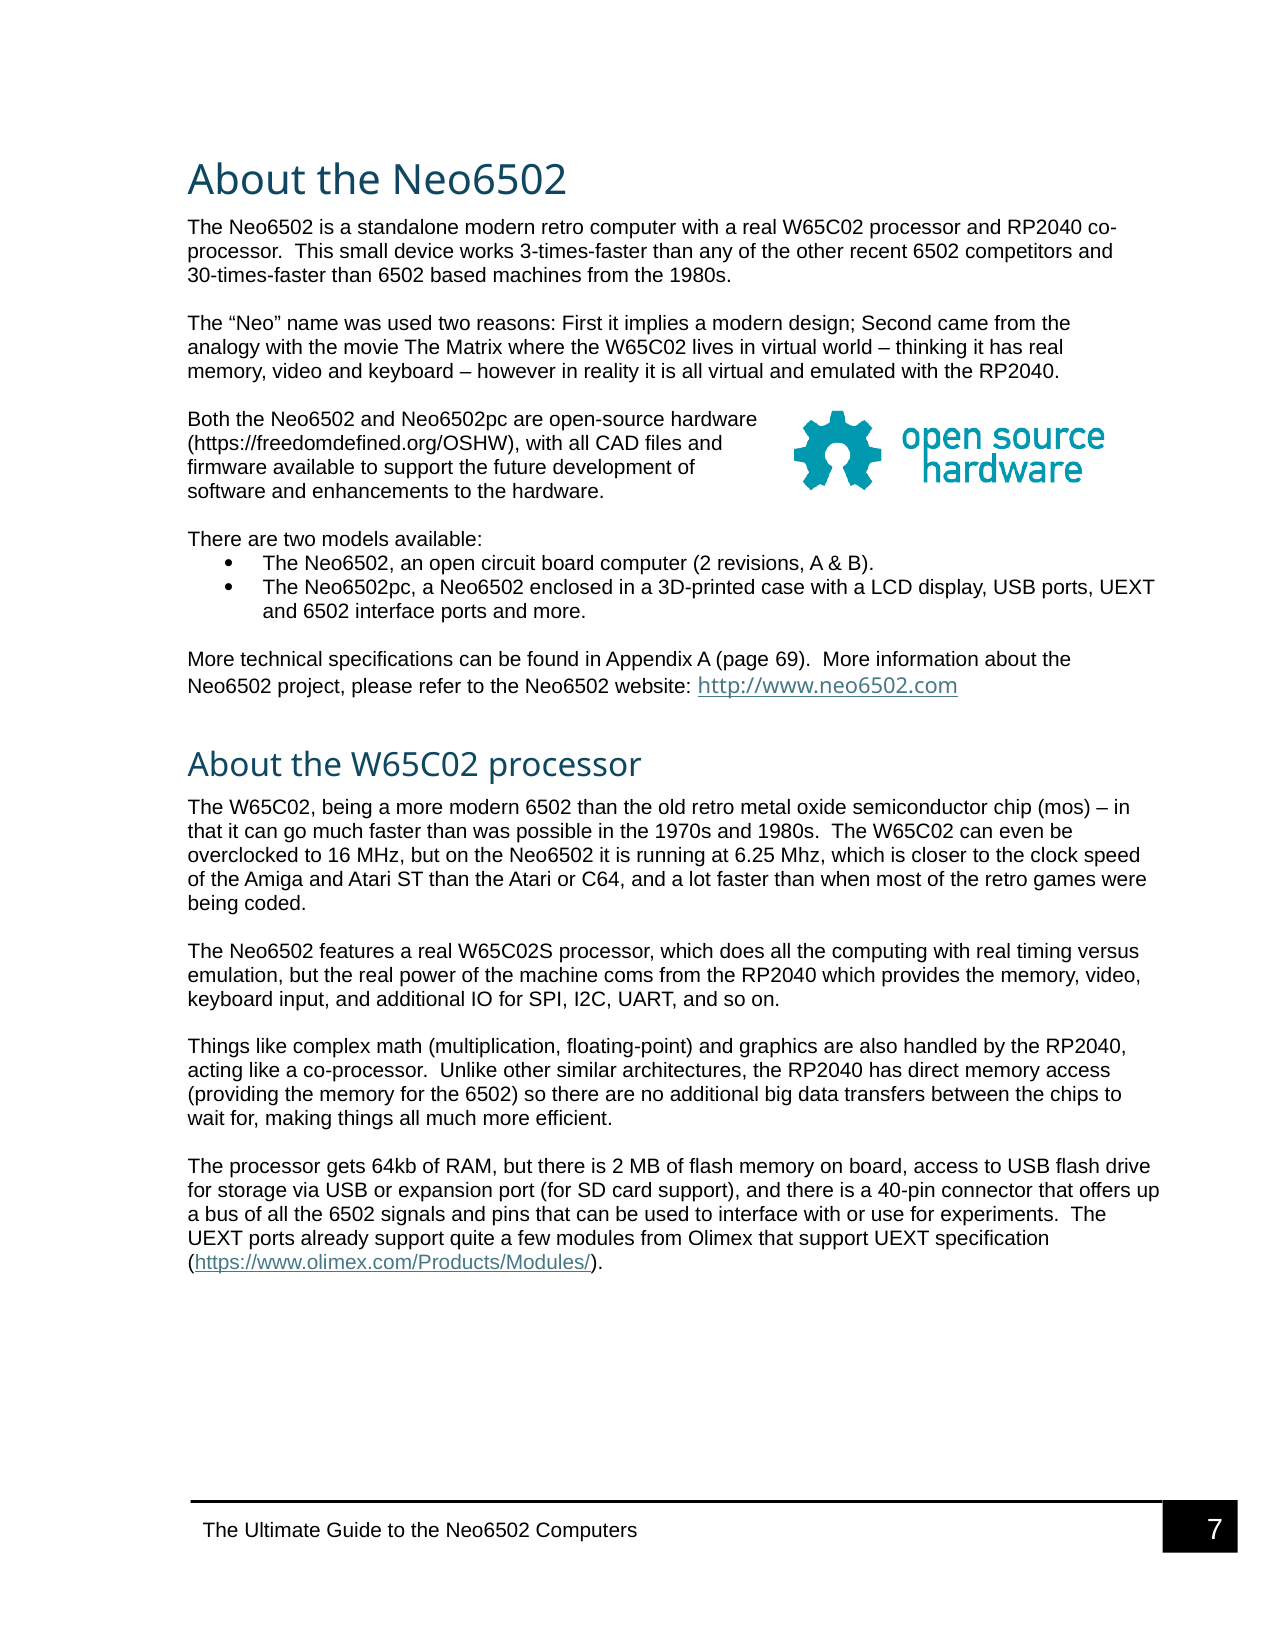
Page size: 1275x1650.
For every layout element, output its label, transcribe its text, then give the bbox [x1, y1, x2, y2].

list The Neo6502, an open circuit board computer (2 revisions, A & B). [225, 551, 1162, 574]
subtitle About the Neo6502 [187, 150, 1162, 207]
list The Neo6502pc, a Neo6502 enclosed in a 3D-printed case with a LCD display, USB ports, UEXT and 6502 interface ports and more. [225, 574, 1162, 623]
picture [789, 407, 1108, 493]
text The processor gets 64kb of RAM, but there is 2 MB of flash memory on board, access to USB flash drive for storage via USB or expansion port (for SD card support), and there is a 40-pin connector that offers up a bus of all the 6502 signals and pins that can be used to interface with or use for experiments. The UEXT ports already support quite a few modules from Olimex that support UEXT specification (https://www.olimex.com/Products/Modules/). [187, 1154, 1162, 1274]
text The “Neo” name was used two reasons: First it implies a modern design; Second came from the analogy with the movie The Matrix where the W65C02 lives in virtual world – thinking it has real memory, video and keyboard – however in reality it is all virtual and emulated with the RP2040. [187, 311, 1118, 407]
text Both the Neo6502 and Neo6502pc are open-source hardware (https://freedomdefined.org/OSHW), with all CAD files and firmware available to support the future development of software and enhancements to the hardware. [187, 407, 1118, 503]
text There are two models available: [187, 527, 1162, 551]
text The Neo6502 is a standalone modern retro computer with a real W65C02 processor and RP2040 co-processor. This small device works 3-times-faster than any of the other recent 6502 competitors and 30-times-faster than 6502 based machines from the 1980s. [187, 215, 1118, 287]
subtitle About the W65C02 processor [187, 741, 1162, 786]
text Things like complex math (multiplication, floating-point) and graphics are also handled by the RP2040, acting like a co-processor. Unlike other similar architectures, the RP2040 has direct memory access (providing the memory for the 6502) so there are no additional big data transfers between the chips to wait for, making things all much more efficient. [187, 1034, 1162, 1130]
text The W65C02, being a more modern 6502 than the old retro metal oxide semiconductor chip (mos) – in that it can go much faster than was possible in the 1970s and 1980s. The W65C02 can even be overclocked to 16 MHz, but on the Neo6502 it is running at 6.25 Mhz, which is closer to the clock speed of the Amiga and Atari ST than the Atari or C64, and a lot faster than when most of the retro games were being coded. [187, 795, 1162, 914]
text The Neo6502 features a real W65C02S processor, which does all the computing with real timing versus emulation, but the real power of the machine coms from the RP2040 which provides the memory, video, keyboard input, and additional IO for SPI, I2C, UART, and so on. [187, 938, 1162, 1010]
text More technical specifications can be found in Appendix A (page 65). More information about the Neo6502 project, please refer to the Neo6502 website: http://www.neo6502.com [187, 647, 1118, 700]
